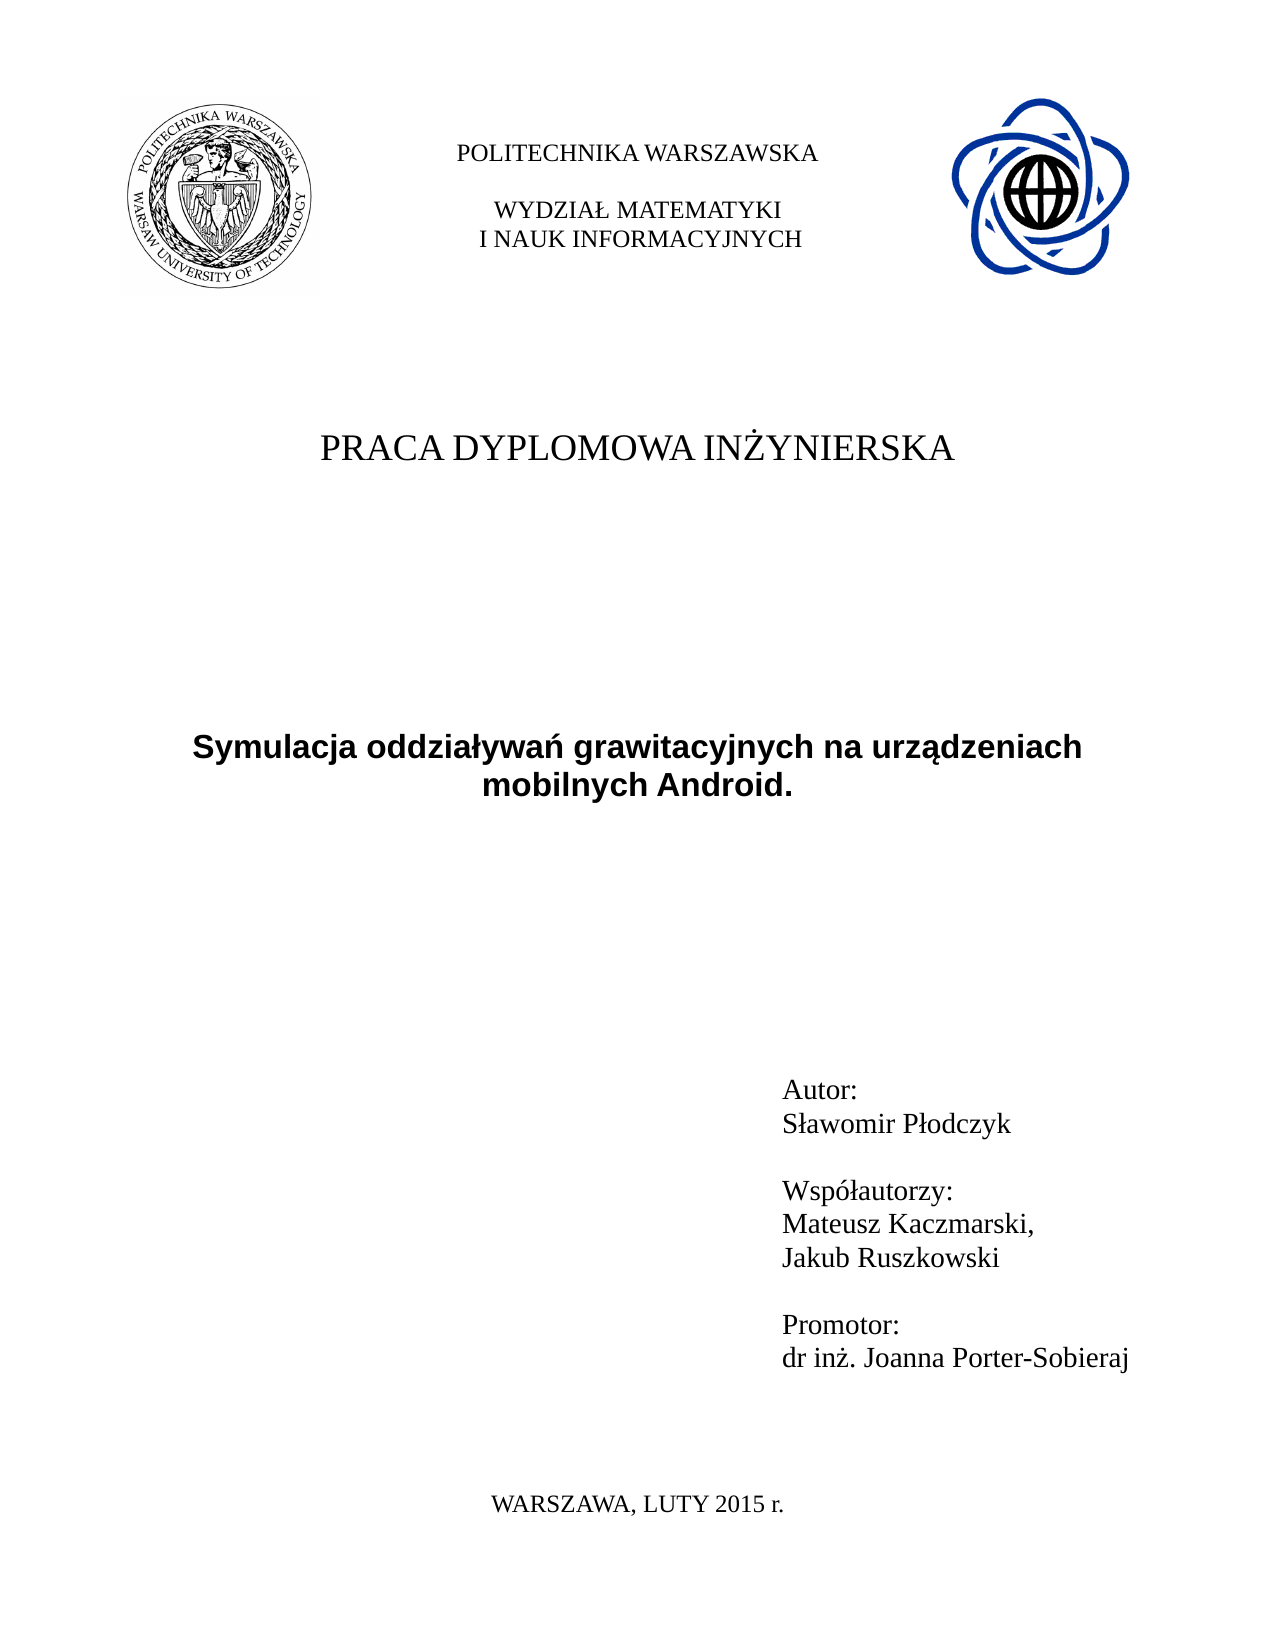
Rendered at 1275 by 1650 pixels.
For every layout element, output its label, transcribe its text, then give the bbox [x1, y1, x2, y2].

text Sławomir Płodczyk [782, 1106, 1157, 1139]
text WYDZIAŁ MATEMATYKI I NAUK INFORMACYJNYCH [320, 195, 946, 253]
picture [119, 96, 319, 296]
text dr inż. Joanna Porter-Sobieraj [782, 1341, 1157, 1403]
picture [947, 95, 1132, 280]
text Jakub Ruszkowski [782, 1240, 1157, 1273]
text WARSZAWA, LUTY 2015 r. [118, 1489, 1157, 1518]
text Symulacja oddziaływań grawitacyjnych na urządzeniach mobilnych Android. [118, 727, 1157, 804]
text Współautorzy: [782, 1173, 1157, 1206]
text Promotor: [782, 1307, 1157, 1341]
text PRACA DYPLOMOWA INŻYNIERSKA [118, 425, 1157, 468]
text [1133, 138, 1157, 166]
text [1133, 195, 1157, 253]
text POLITECHNIKA WARSZAWSKA [320, 138, 946, 166]
text Mateusz Kaczmarski, [782, 1206, 1157, 1240]
text Autor: [782, 1072, 1157, 1106]
